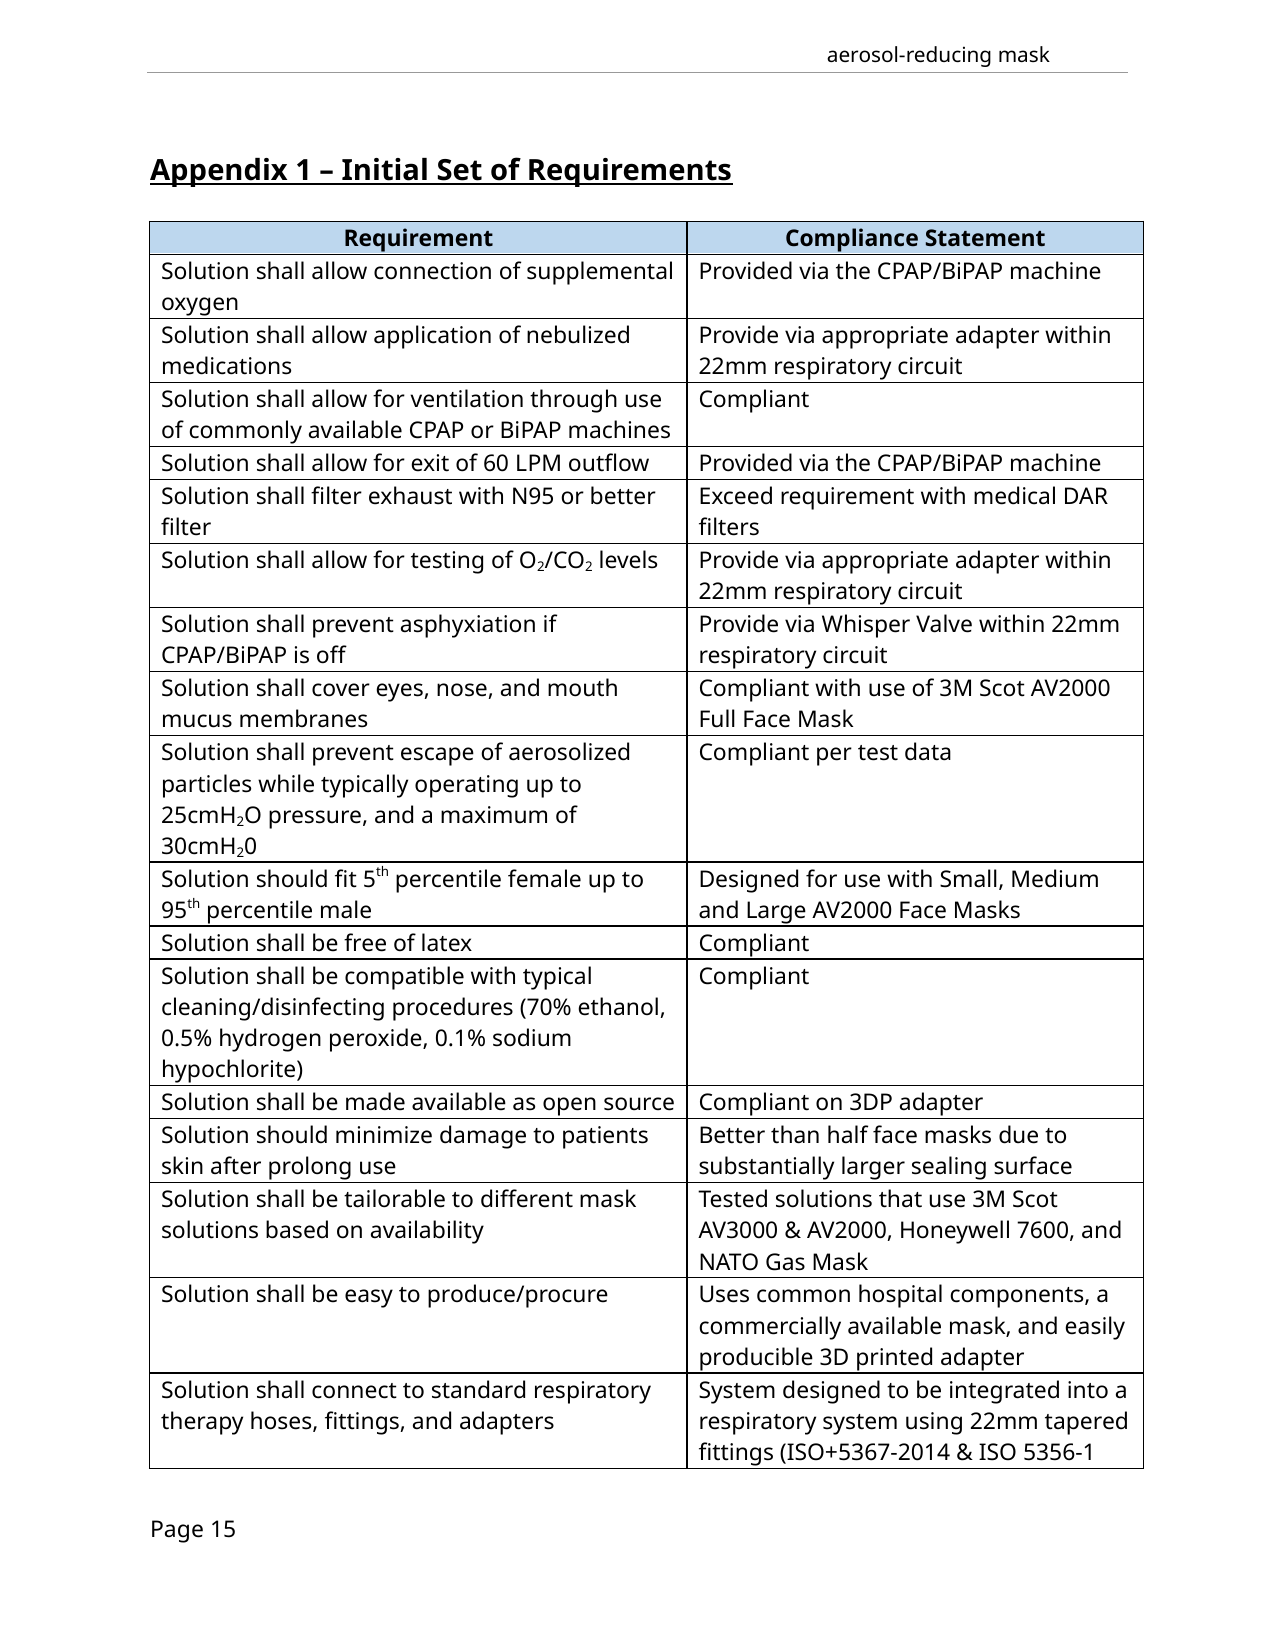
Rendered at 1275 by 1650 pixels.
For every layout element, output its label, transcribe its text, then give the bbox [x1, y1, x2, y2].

table_cell Solution should fit 5th percentile female up to 95th percentile male [150, 863, 686, 925]
table_cell Solution shall allow connection of supplemental oxygen [150, 255, 686, 317]
table_cell Uses common hospital components, a commercially available mask, and easily producible 3D printed adapter [688, 1278, 1143, 1372]
table_cell Solution shall allow for testing of O2/CO2 levels [150, 544, 686, 607]
table_cell Solution shall be made available as open source [150, 1086, 686, 1117]
table_cell Designed for use with Small, Medium and Large AV2000 Face Masks [688, 863, 1143, 925]
table_cell Compliant [688, 927, 1143, 958]
table_cell Solution shall prevent escape of aerosolized particles while typically operating up to 25cmH2O pressure, and a maximum of 30cmH20 [150, 736, 686, 861]
table_cell Compliant on 3DP adapter [688, 1086, 1143, 1117]
table_header Requirement [150, 222, 686, 253]
table_cell Tested solutions that use 3M Scot AV3000 & AV2000, Honeywell 7600, and NATO Gas Mask [688, 1183, 1143, 1277]
table_cell Solution shall be compatible with typical cleaning/disinfecting procedures (70% ethanol, 0.5% hydrogen peroxide, 0.1% sodium hypochlorite) [150, 960, 686, 1085]
table_cell Solution should minimize damage to patients skin after prolong use [150, 1119, 686, 1182]
table_cell System designed to be integrated into a respiratory system using 22mm tapered fittings (ISO+5367-2014 & ISO 5356-1 [688, 1374, 1143, 1467]
table_cell Compliant with use of 3M Scot AV2000 Full Face Mask [688, 672, 1143, 735]
table_cell Provide via appropriate adapter within 22mm respiratory circuit [688, 544, 1143, 607]
table_cell Provided via the CPAP/BiPAP machine [688, 447, 1143, 478]
text Appendix 1 – Initial Set of Requirements [150, 150, 1125, 189]
table_cell Solution shall cover eyes, nose, and mouth mucus membranes [150, 672, 686, 735]
table_cell Solution shall be easy to produce/procure [150, 1278, 686, 1372]
table_cell Solution shall allow for exit of 60 LPM outflow [150, 447, 686, 478]
table_cell Better than half face masks due to substantially larger sealing surface [688, 1119, 1143, 1182]
table_cell Provided via the CPAP/BiPAP machine [688, 255, 1143, 317]
table_cell Solution shall be free of latex [150, 927, 686, 958]
table_cell Provide via appropriate adapter within 22mm respiratory circuit [688, 319, 1143, 382]
table_cell Solution shall be tailorable to different mask solutions based on availability [150, 1183, 686, 1277]
table_cell Exceed requirement with medical DAR filters [688, 480, 1143, 542]
table_cell Solution shall allow for ventilation through use of commonly available CPAP or BiPAP machines [150, 383, 686, 446]
table_cell Compliant [688, 383, 1143, 446]
table_cell Compliant per test data [688, 736, 1143, 861]
table_cell Solution shall filter exhaust with N95 or better filter [150, 480, 686, 542]
table_cell Solution shall prevent asphyxiation if CPAP/BiPAP is off [150, 608, 686, 671]
table_cell Provide via Whisper Valve within 22mm respiratory circuit [688, 608, 1143, 671]
table_cell Solution shall connect to standard respiratory therapy hoses, fittings, and adapters [150, 1374, 686, 1467]
table_cell Solution shall allow application of nebulized medications [150, 319, 686, 382]
table_cell Compliant [688, 960, 1143, 1085]
table_header Compliance Statement [688, 222, 1143, 253]
